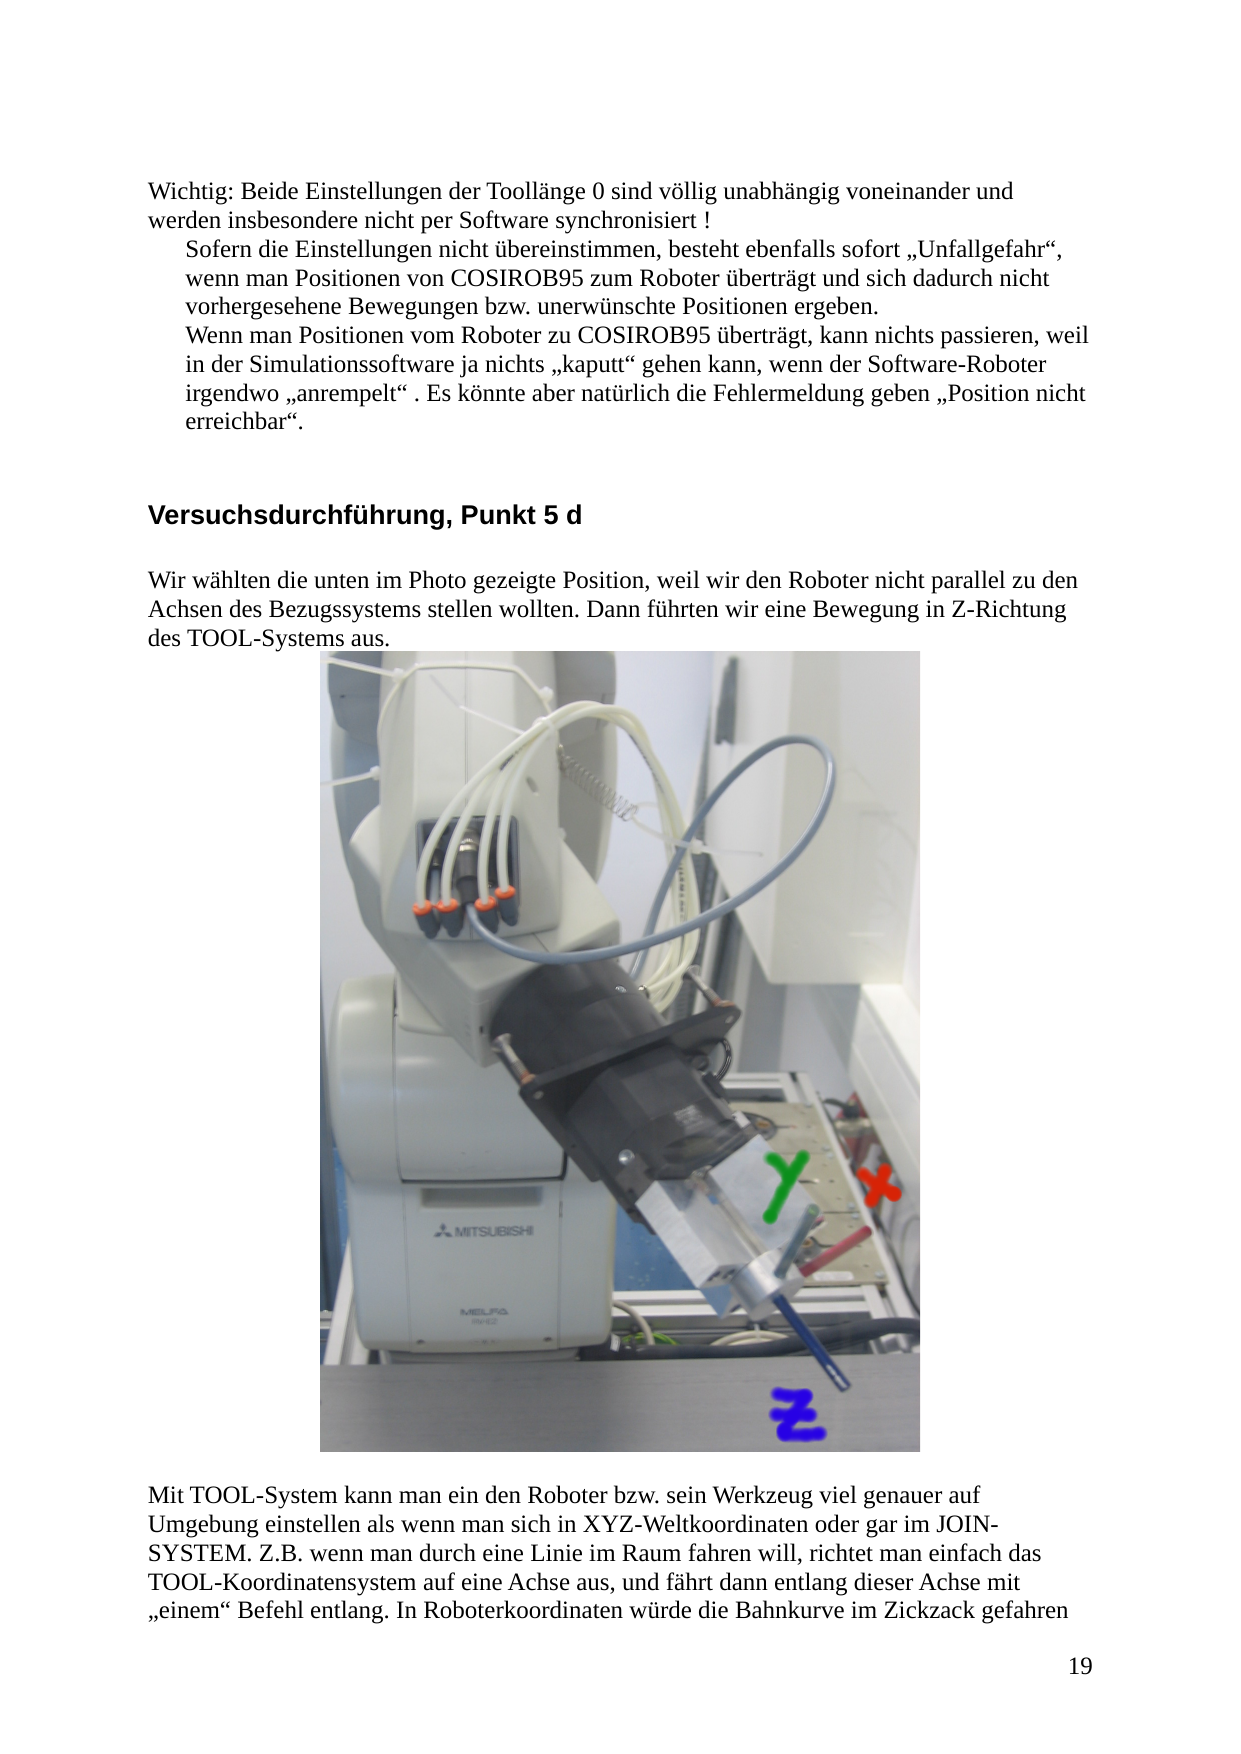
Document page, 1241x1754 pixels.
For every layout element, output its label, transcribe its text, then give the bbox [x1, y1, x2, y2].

text Wichtig: Beide Einstellungen der Toollänge 0 sind völlig unabhängig voneinander und werden insbesondere nicht per Software synchronisiert ! [148, 176, 1093, 234]
list Sofern die Einstellungen nicht übereinstimmen, besteht ebenfalls sofort „Unfallgefahr“, wenn man Positionen von COSIROB95 zum Roboter überträgt und sich dadurch nicht vorhergesehene Bewegungen bzw. unerwünschte Positionen ergeben. [148, 234, 1093, 320]
picture [320, 651, 921, 1452]
text Mit TOOL-System kann man ein den Roboter bzw. sein Werkzeug viel genauer auf Umgebung einstellen als wenn man sich in XYZ-Weltkoordinaten oder gar im JOIN-SYSTEM. Z.B. wenn man durch eine Linie im Raum fahren will, richtet man einfach das TOOL-Koordinatensystem auf eine Achse aus, und fährt dann entlang dieser Achse mit „einem“ Befehl entlang. In Roboterkoordinaten würde die Bahnkurve im Zickzack gefahren [148, 1481, 1093, 1624]
text Wir wählten die unten im Photo gezeigte Position, weil wir den Roboter nicht parallel zu den Achsen des Bezugssystems stellen wollten. Dann führten wir eine Bewegung in Z-Richtung des TOOL-Systems aus. [148, 566, 1093, 652]
subtitle Versuchsdurchführung, Punkt 5 d [148, 499, 1093, 531]
list Wenn man Positionen vom Roboter zu COSIROB95 überträgt, kann nichts passieren, weil in der Simulationssoftware ja nichts „kaputt“ gehen kann, wenn der Software-Roboter irgendwo „anrempelt“ . Es könnte aber natürlich die Fehlermeldung geben „Position nicht erreichbar“. [148, 320, 1093, 435]
